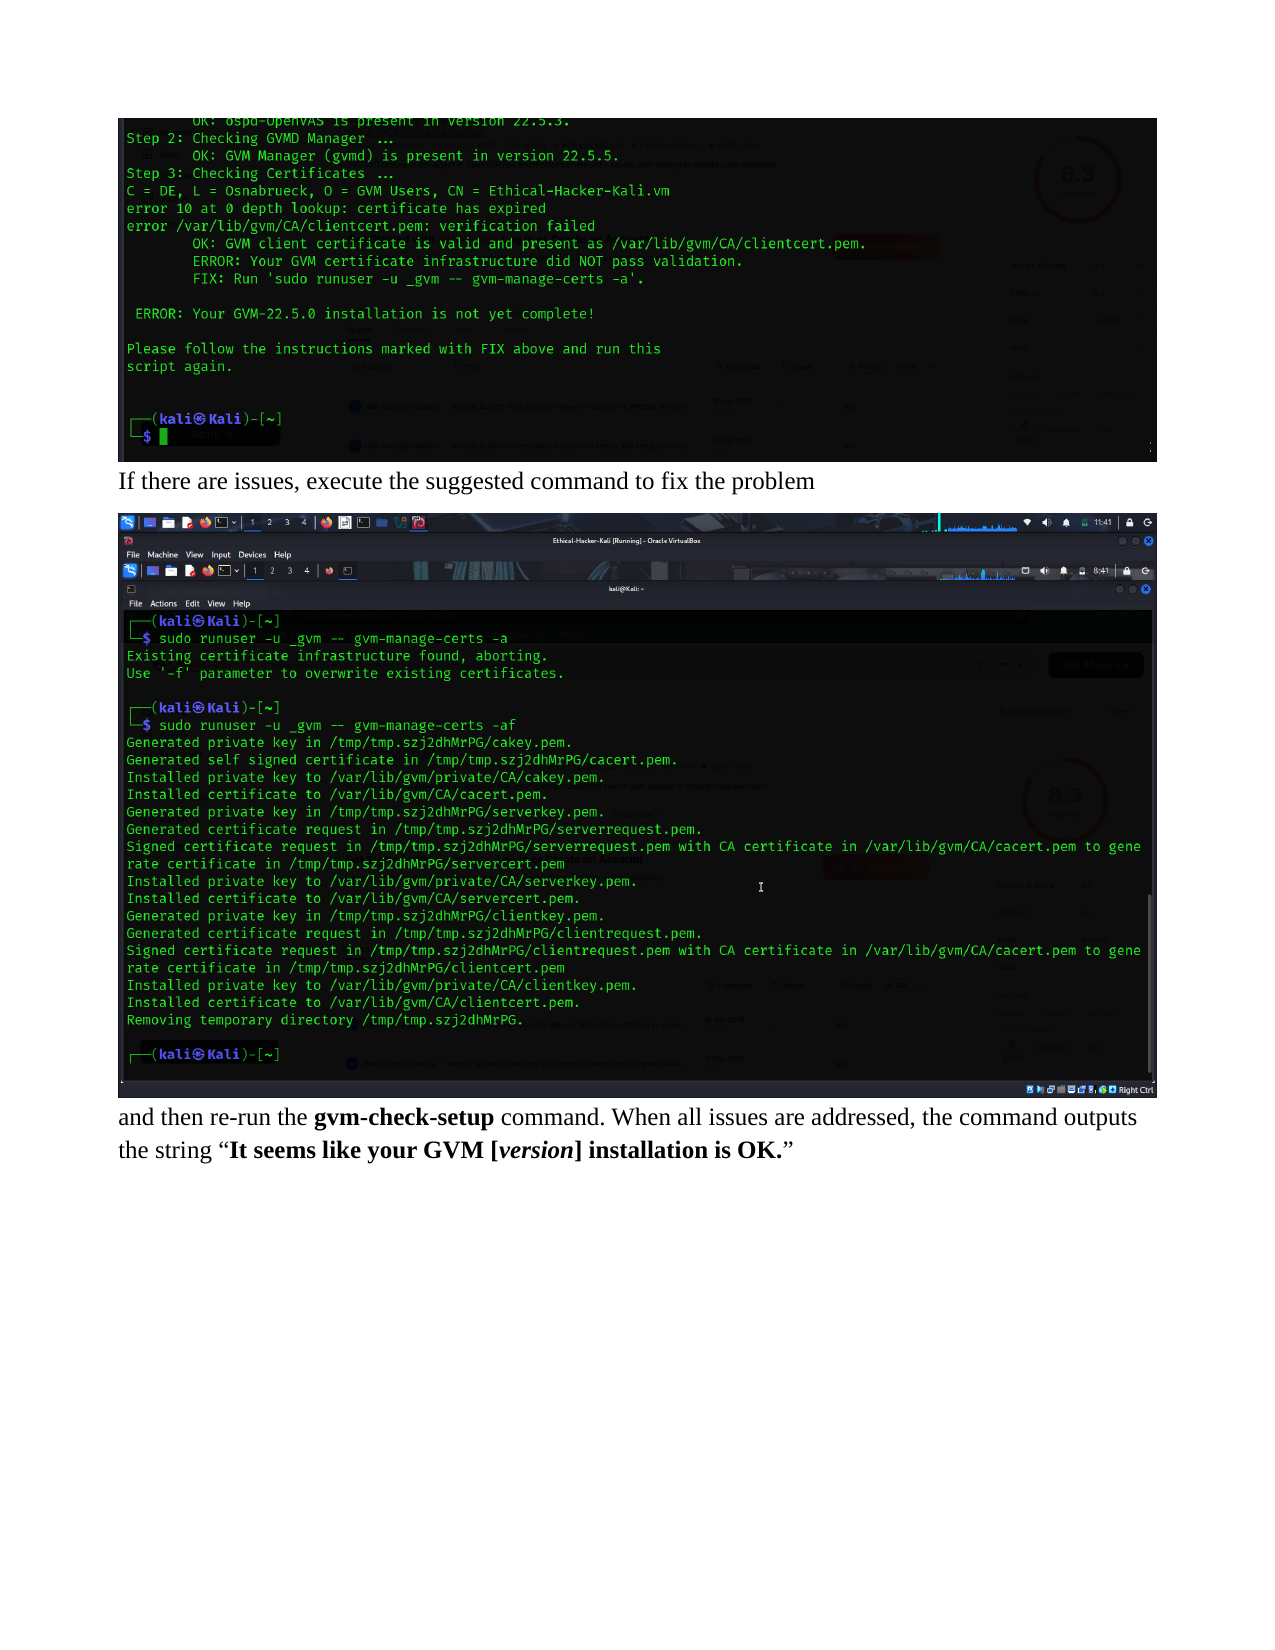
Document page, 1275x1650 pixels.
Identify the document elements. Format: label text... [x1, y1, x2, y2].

picture [118, 513, 1157, 1098]
text and then re-run the gvm-check-setup command. When all issues are addressed, the command outputs the string “It seems like your GVM [version] installation is OK.” [118, 1098, 1157, 1164]
text If there are issues, execute the suggested command to fix the problem [118, 462, 1157, 495]
picture [118, 118, 1157, 462]
